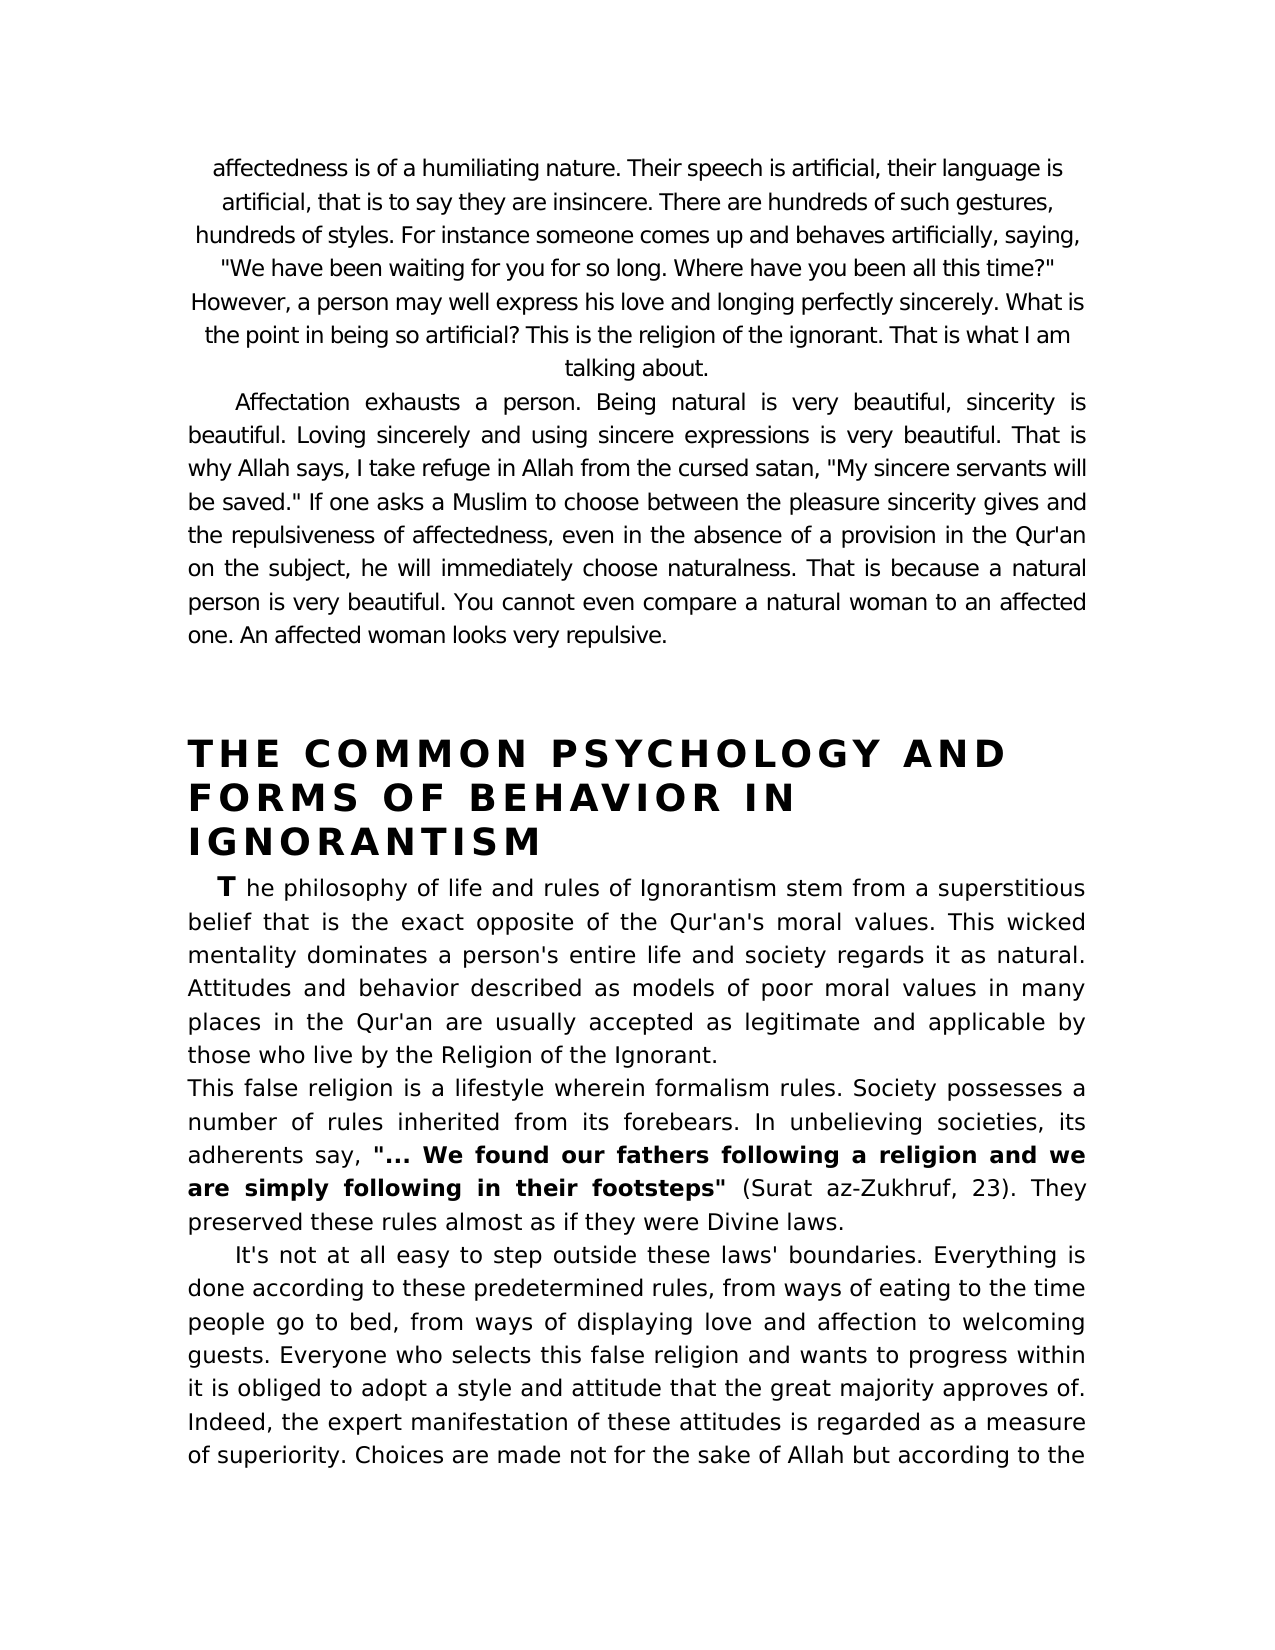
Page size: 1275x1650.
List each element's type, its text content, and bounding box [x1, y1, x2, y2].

text The philosophy of life and rules of Ignorantism stem from a superstitious belief that is the exact opposite of the Qur'an's moral values. This wicked mentality dominates a person's entire life and society regards it as natural. Attitudes and behavior described as models of poor moral values in many places in the Qur'an are usually accepted as legitimate and applicable by those who live by the Religion of the Ignorant. [187, 870, 1087, 1070]
text It's not at all easy to step outside these laws' boundaries. Everything is done according to these predetermined rules, from ways of eating to the time people go to bed, from ways of displaying love and affection to welcoming guests. Everyone who selects this false religion and wants to progress within it is obliged to adopt a style and attitude that the great majority approves of. Indeed, the expert manifestation of these attitudes is regarded as a measure of superiority. Choices are made not for the sake of Allah but according to the [187, 1237, 1087, 1470]
subtitle THE COMMON PSYCHOLOGY AND FORMS OF BEHAVIOR IN IGNORANTISM [187, 733, 1087, 864]
text Affectation exhausts a person. Being natural is very beautiful, sincerity is beautiful. Loving sincerely and using sincere expressions is very beautiful. That is why Allah says, I take refuge in Allah from the cursed satan, "My sincere servants will be saved." If one asks a Muslim to choose between the pleasure sincerity gives and the repulsiveness of affectedness, even in the absence of a provision in the Qur'an on the subject, he will immediately choose naturalness. That is because a natural person is very beautiful. You cannot even compare a natural woman to an affected one. An affected woman looks very repulsive. [187, 383, 1087, 650]
text This false religion is a lifestyle wherein formalism rules. Society possesses a number of rules inherited from its forebears. In unbelieving societies, its adherents say, "... We found our fathers following a religion and we are simply following in their footsteps" (Surat az-Zukhruf, 23). They preserved these rules almost as if they were Divine laws. [187, 1070, 1087, 1237]
text affectedness is of a humiliating nature. Their speech is artificial, their language is artificial, that is to say they are insincere. There are hundreds of such gestures, hundreds of styles. For instance someone comes up and behaves artificially, saying, "We have been waiting for you for so long. Where have you been all this time?" However, a person may well express his love and longing perfectly sincerely. What is the point in being so artificial? This is the religion of the ignorant. That is what I am talking about. [187, 150, 1087, 383]
